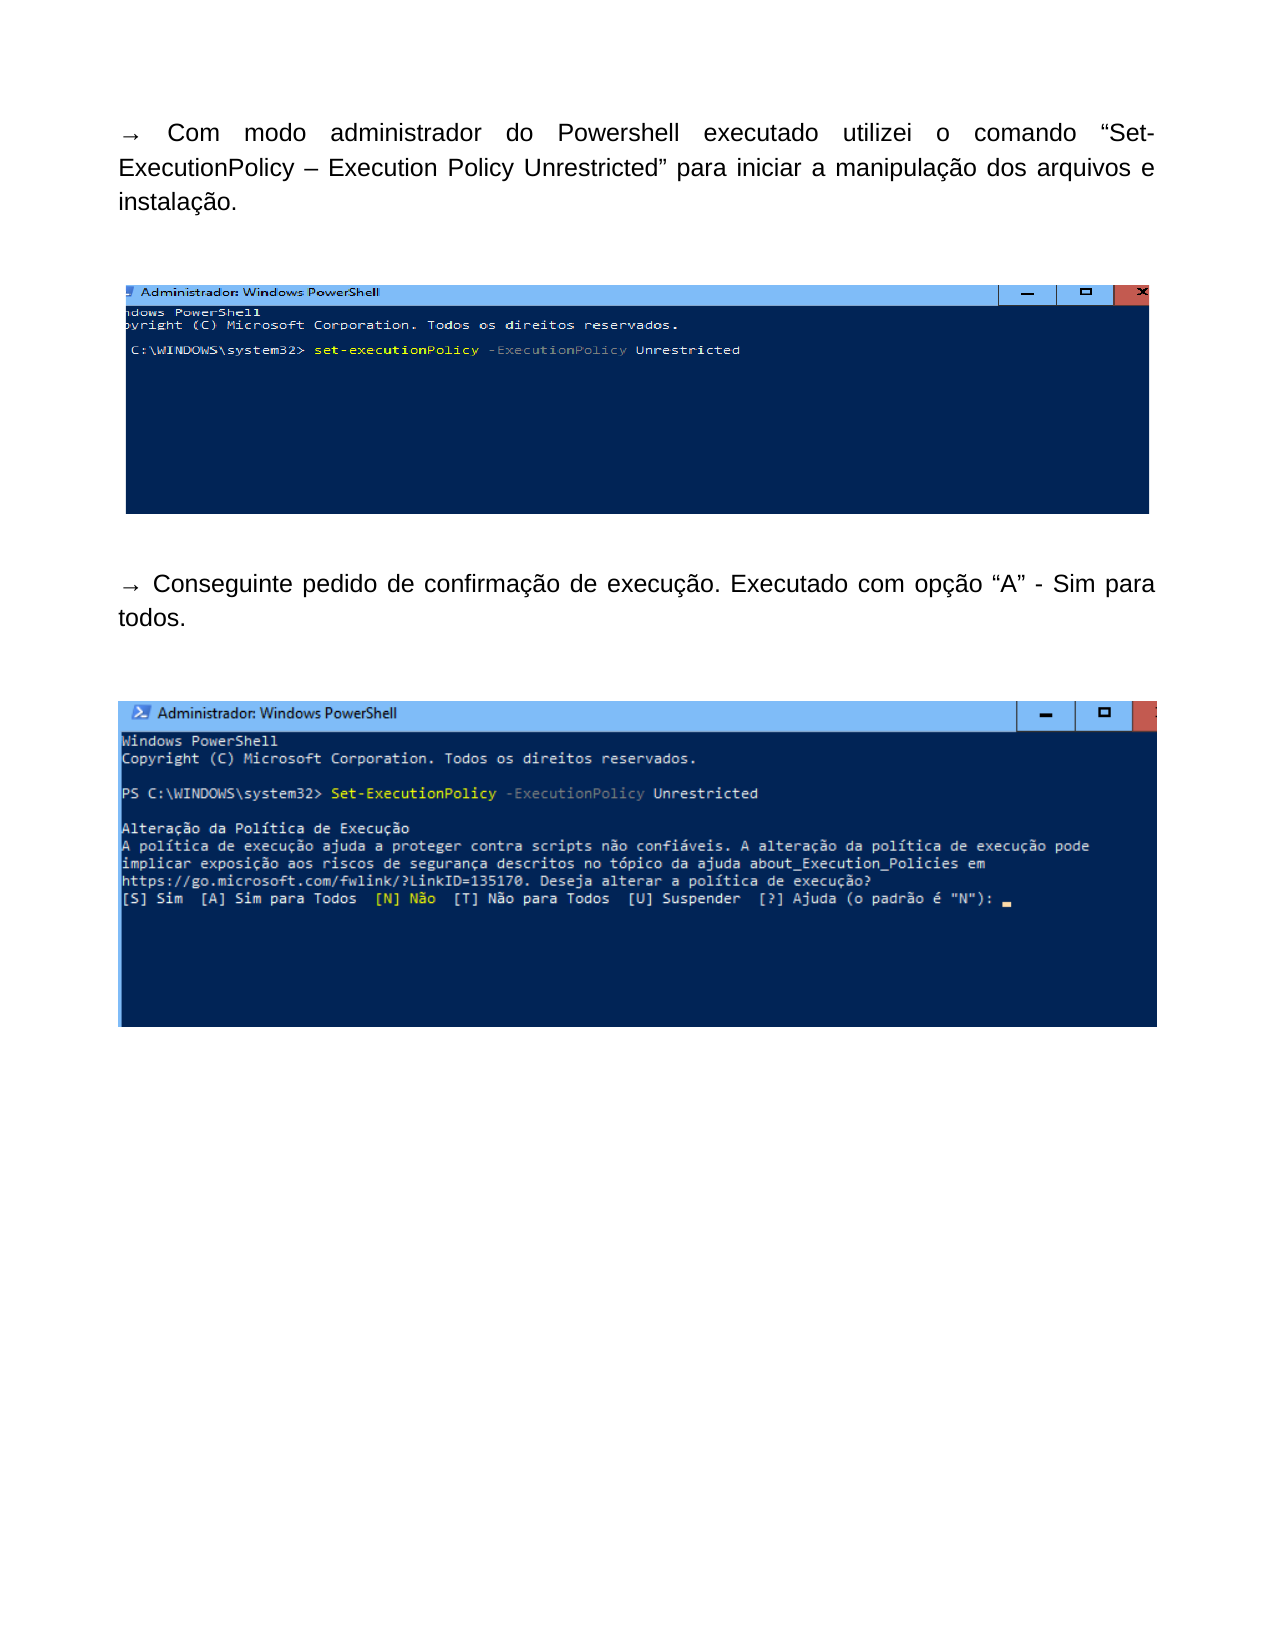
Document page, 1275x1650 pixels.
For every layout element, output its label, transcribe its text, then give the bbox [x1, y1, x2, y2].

text → Conseguinte pedido de confirmação de execução. Executado com opção “A” - Sim para todos. [118, 569, 1157, 632]
text → Com modo administrador do Powershell executado utilizei o comando “Set-ExecutionPolicy – Execution Policy Unrestricted” para iniciar a manipulação dos arquivos e instalação. [118, 118, 1157, 216]
picture [125, 285, 1150, 514]
picture [118, 701, 1157, 1027]
